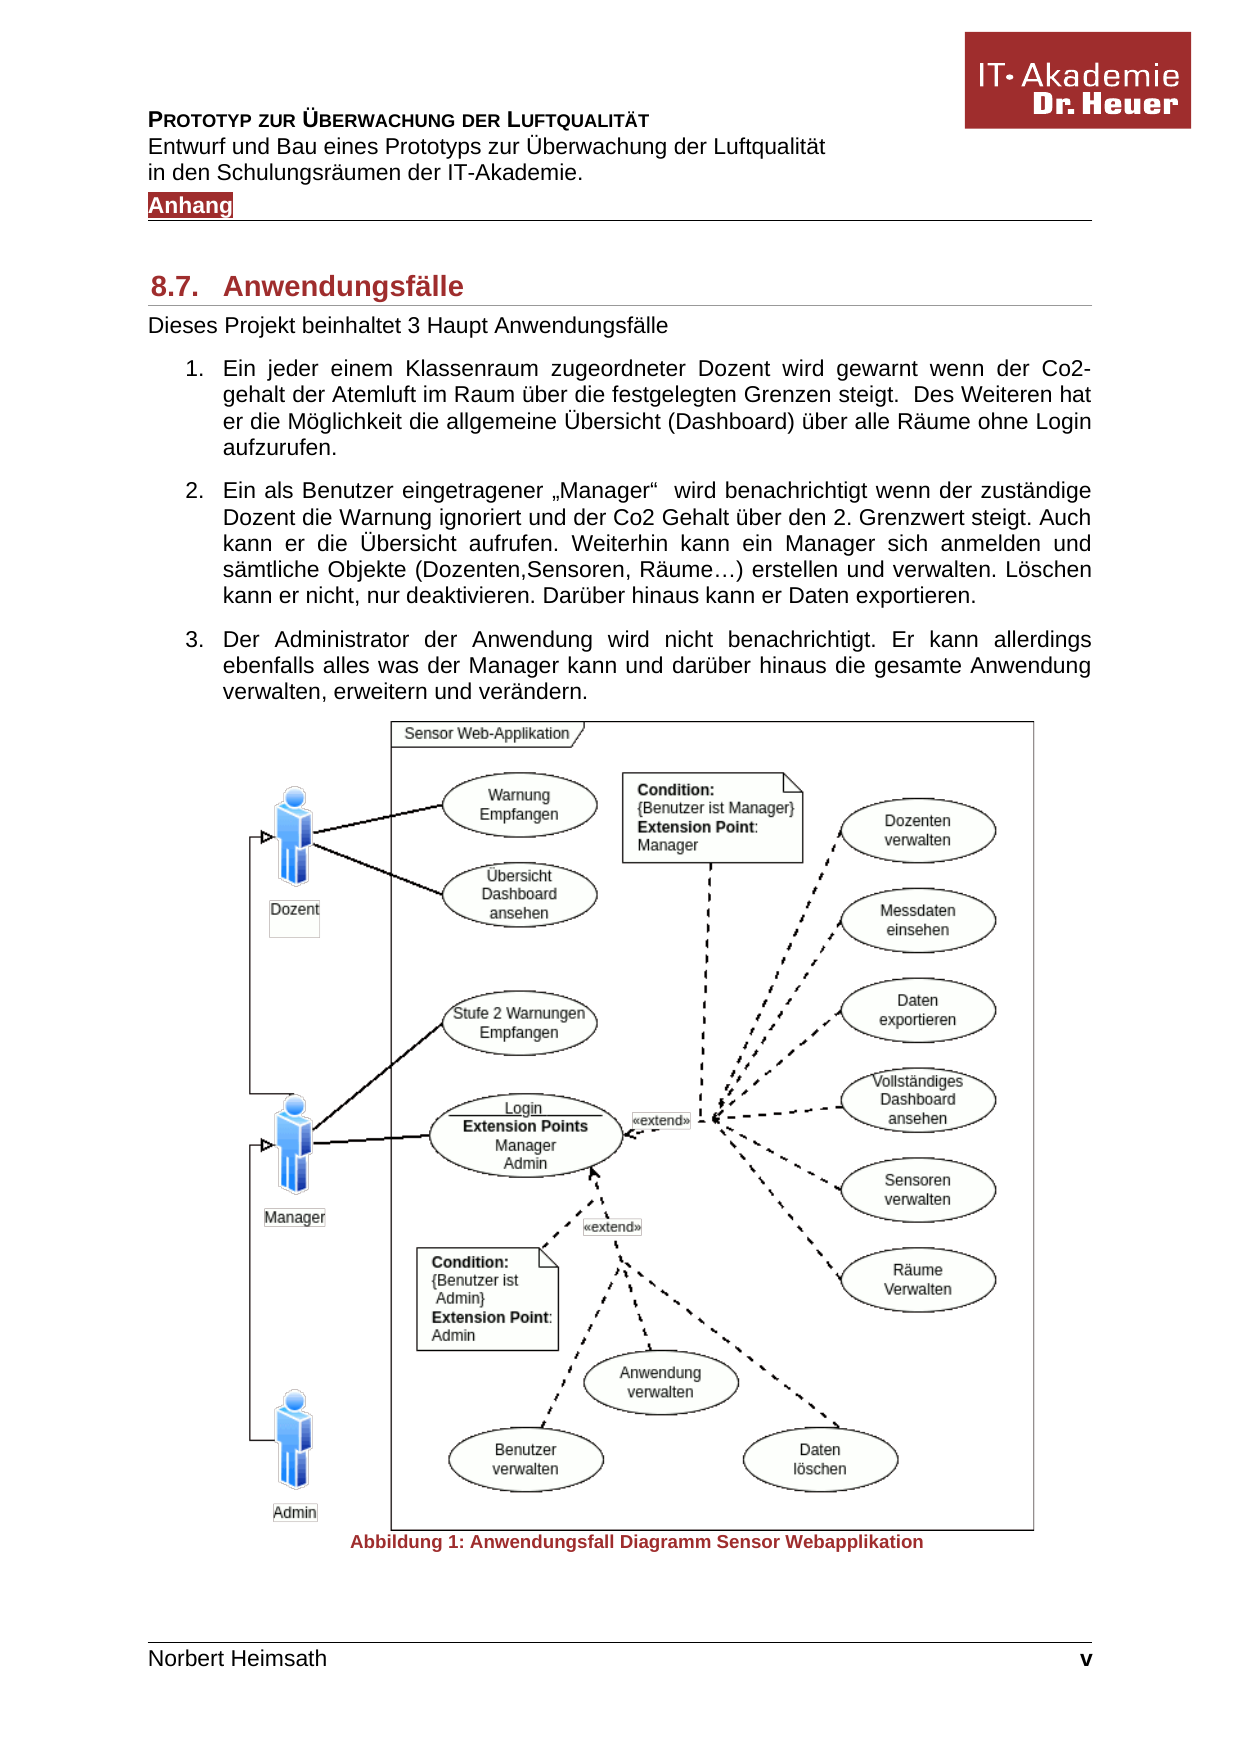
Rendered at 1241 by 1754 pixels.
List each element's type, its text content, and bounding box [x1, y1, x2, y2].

list Ein als Benutzer eingetragener „Manager“ wird benachrichtigt wenn der zuständige Dozent die Warnung ignoriert und der Co2 Gehalt über den 2. Grenzwert steigt. Auch kann er die Übersicht aufrufen. Weiterhin kann ein Manager sich anmelden und sämtliche Objekte (Dozenten,Sensoren, Räume…) erstellen und verwalten. Löschen kann er nicht, nur deaktivieren. Darüber hinaus kann er Daten exportieren. [185, 477, 1092, 609]
subtitle Anwendungsfälle [148, 266, 1092, 305]
list Ein jeder einem Klassenraum zugeordneter Dozent wird gewarnt wenn der Co2-gehalt der Atemluft im Raum über die festgelegten Grenzen steigt. Des Weiteren hat er die Möglichkeit die allgemeine Übersicht (Dashboard) über alle Räume ohne Login aufzurufen. [185, 355, 1092, 460]
list Der Administrator der Anwendung wird nicht benachrichtigt. Er kann allerdings ebenfalls alles was der Manager kann und darüber hinaus die gesamte Anwendung verwalten, erweitern und verändern. [185, 626, 1092, 704]
picture [240, 721, 1035, 1531]
text Dieses Projekt beinhaltet 3 Haupt Anwendungsfälle [148, 312, 1092, 338]
text Abbildung 1: Anwendungsfall Diagramm Sensor Webapplikation [240, 1531, 1034, 1552]
